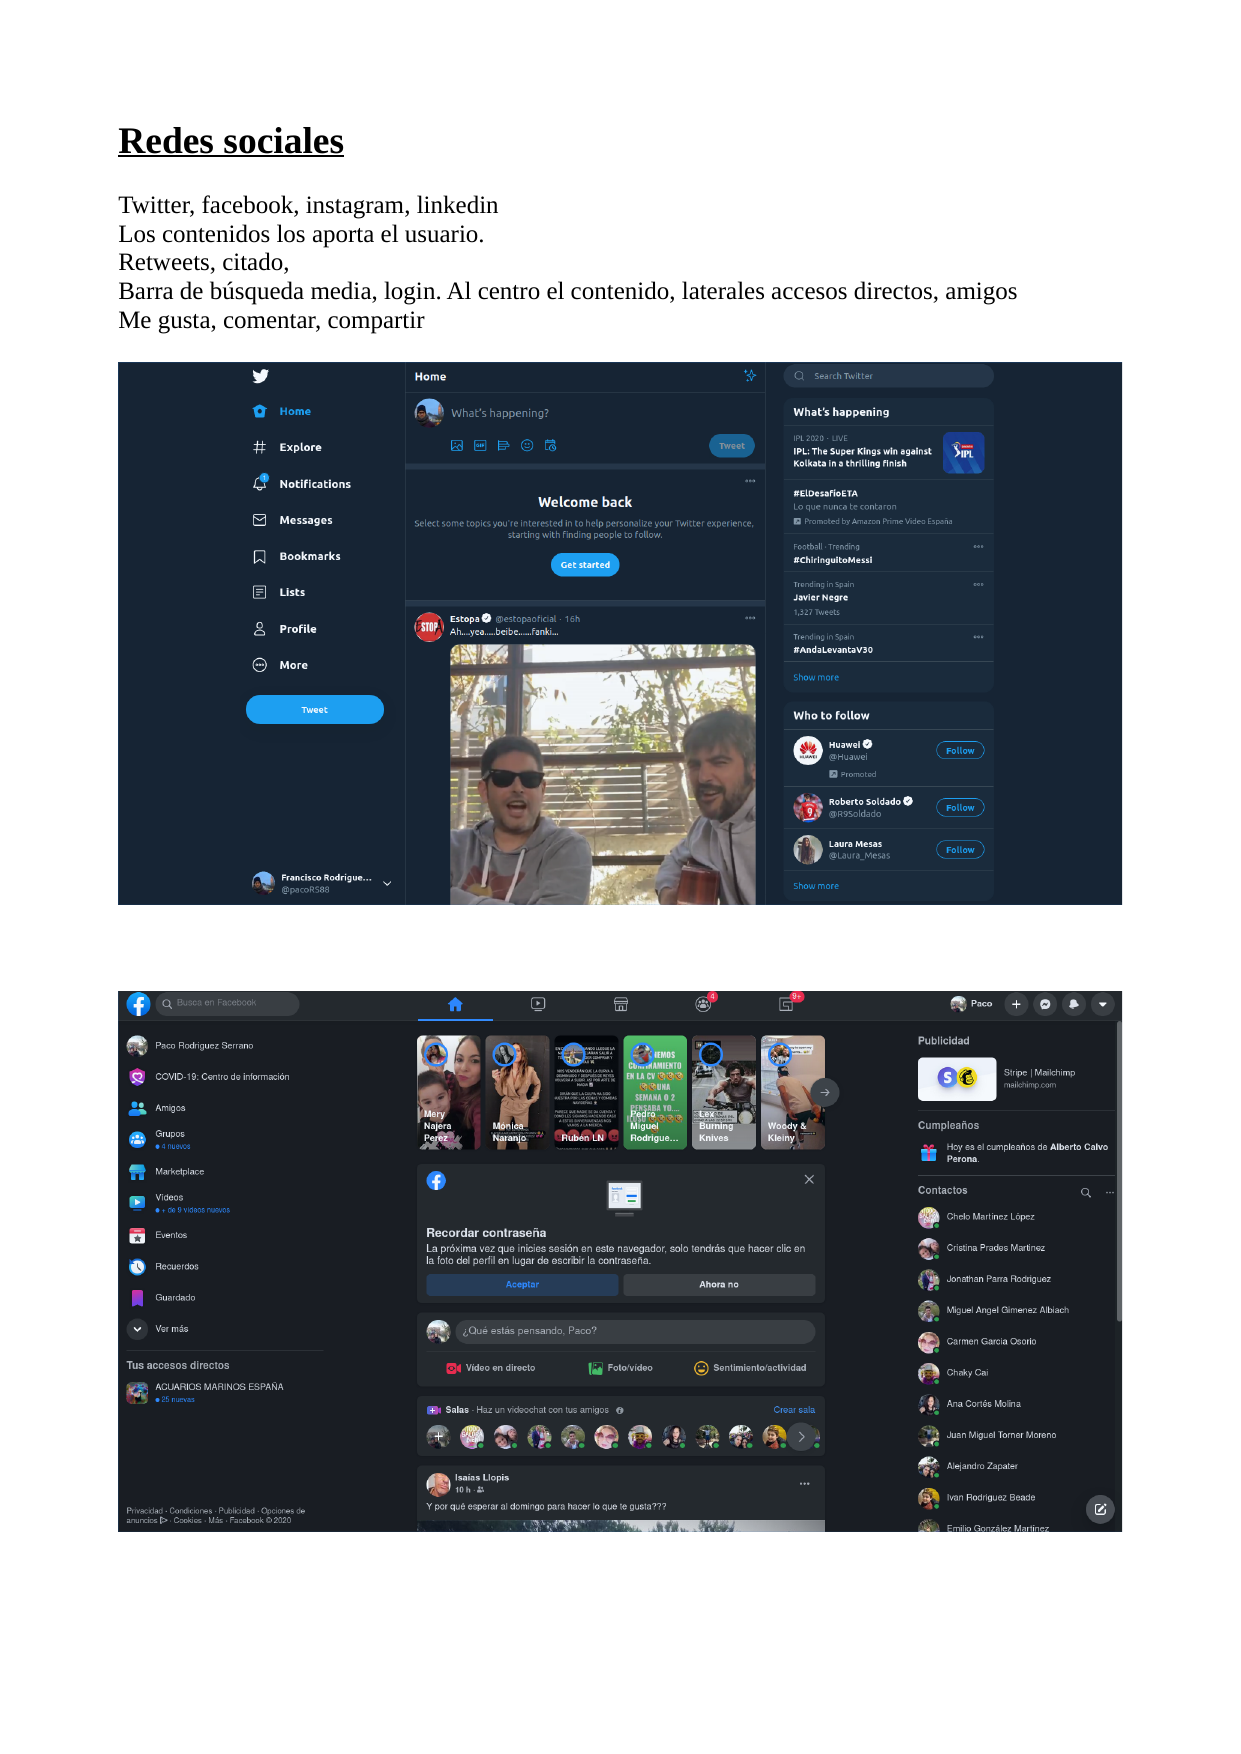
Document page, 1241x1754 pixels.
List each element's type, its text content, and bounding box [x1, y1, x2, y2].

text Retweets, citado, [118, 247, 1122, 276]
text Los contenidos los aporta el usuario. [118, 219, 1122, 247]
text Barra de búsqueda media, login. Al centro el contenido, laterales accesos directos, amigos [118, 276, 1122, 305]
text Me gusta, comentar, compartir [118, 305, 1122, 334]
text Twitter, facebook, instagram, linkedin [118, 190, 1122, 219]
picture [118, 991, 1123, 1532]
text Redes sociales [118, 118, 1122, 161]
picture [118, 362, 1123, 905]
